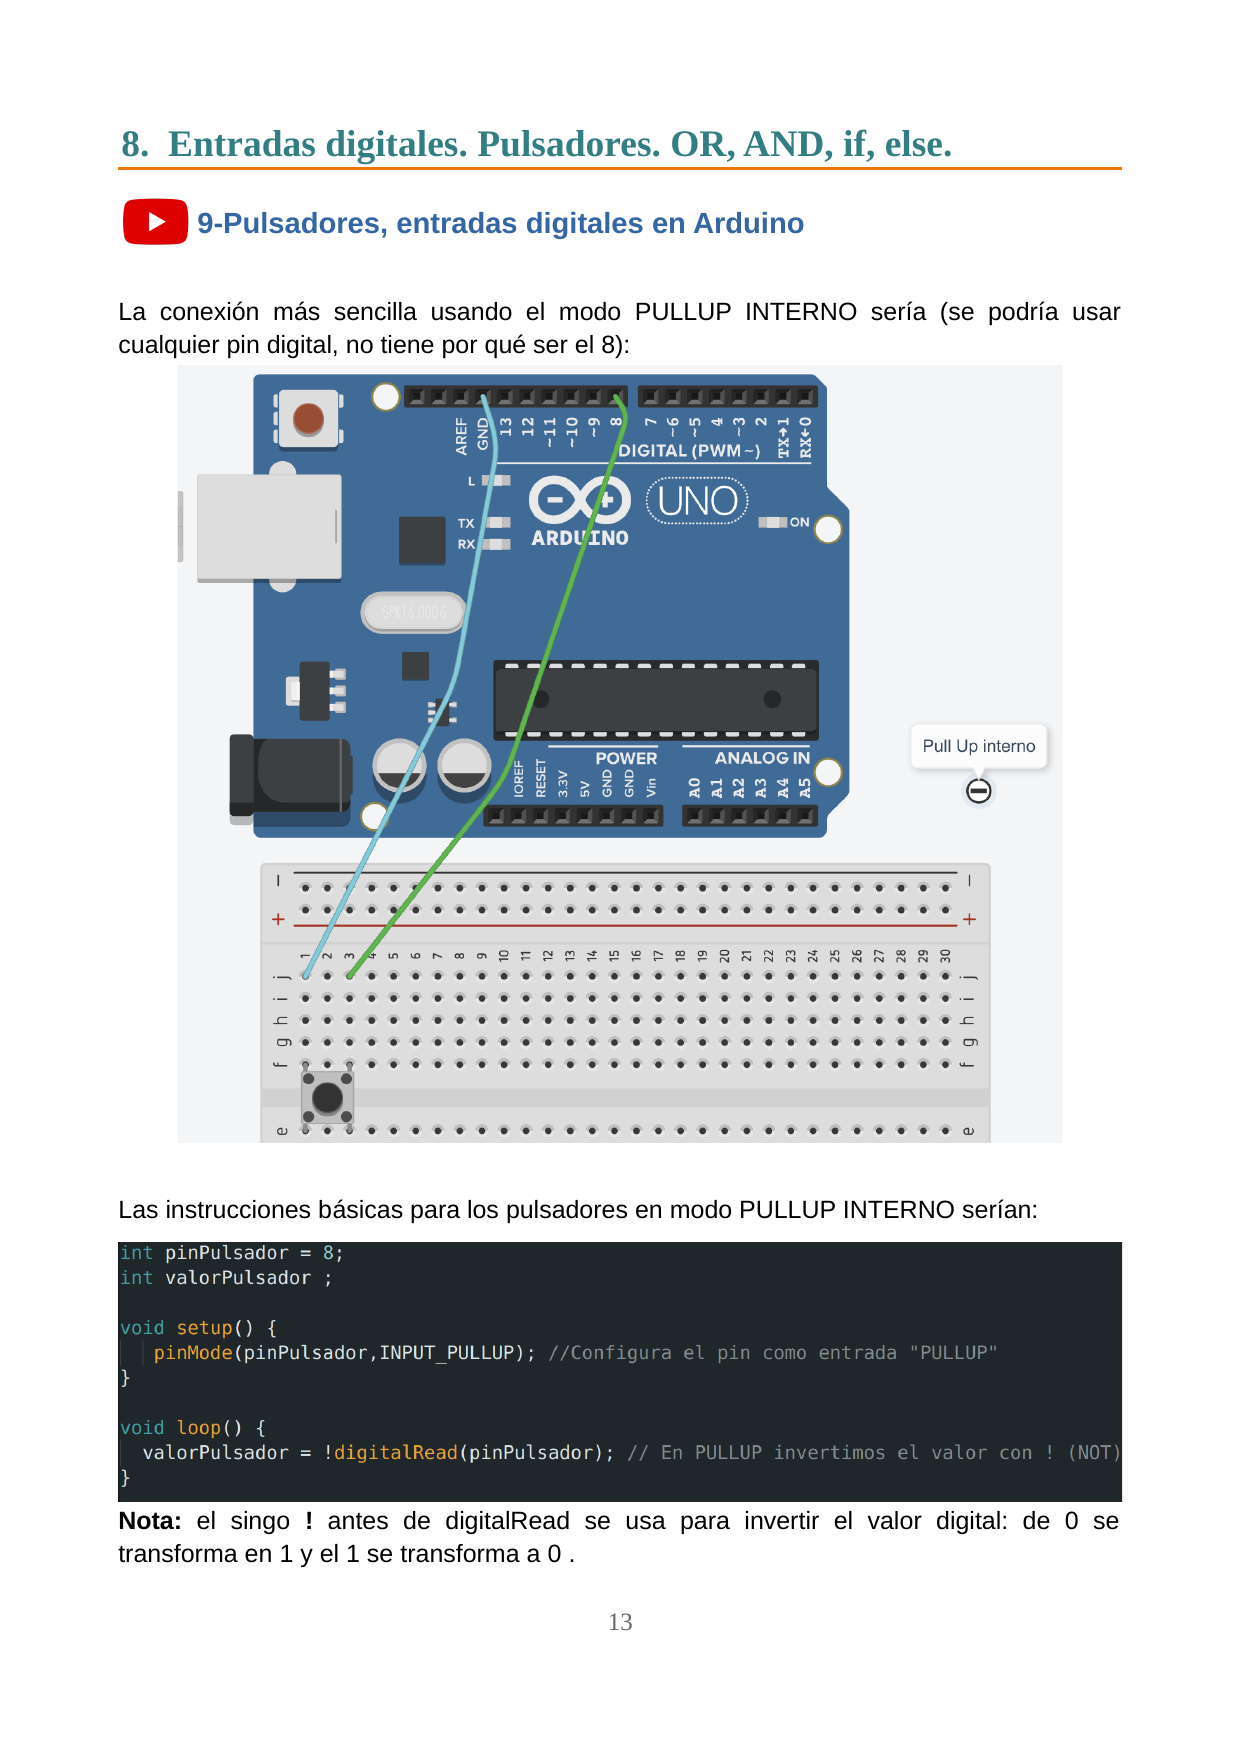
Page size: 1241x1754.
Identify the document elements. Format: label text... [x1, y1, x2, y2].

text Nota: el singo ! antes de digitalRead se usa para invertir el valor digital: de 0 se transforma en 1 y el 1 se transforma a 0 . [118, 1502, 1122, 1568]
text La conexión más sencilla usando el modo PULLUP INTERNO sería (se podría usar cualquier pin digital, no tiene por qué ser el 8): [118, 297, 1122, 359]
picture [177, 365, 1063, 1143]
subtitle Entradas digitales. Pulsadores. OR, AND, if, else. [118, 118, 1122, 167]
text 9-Pulsadores, entradas digitales en Arduino [187, 206, 1122, 240]
text Las instrucciones básicas para los pulsadores en modo PULLUP INTERNO serían: [118, 1195, 1122, 1223]
picture [118, 1242, 1123, 1502]
